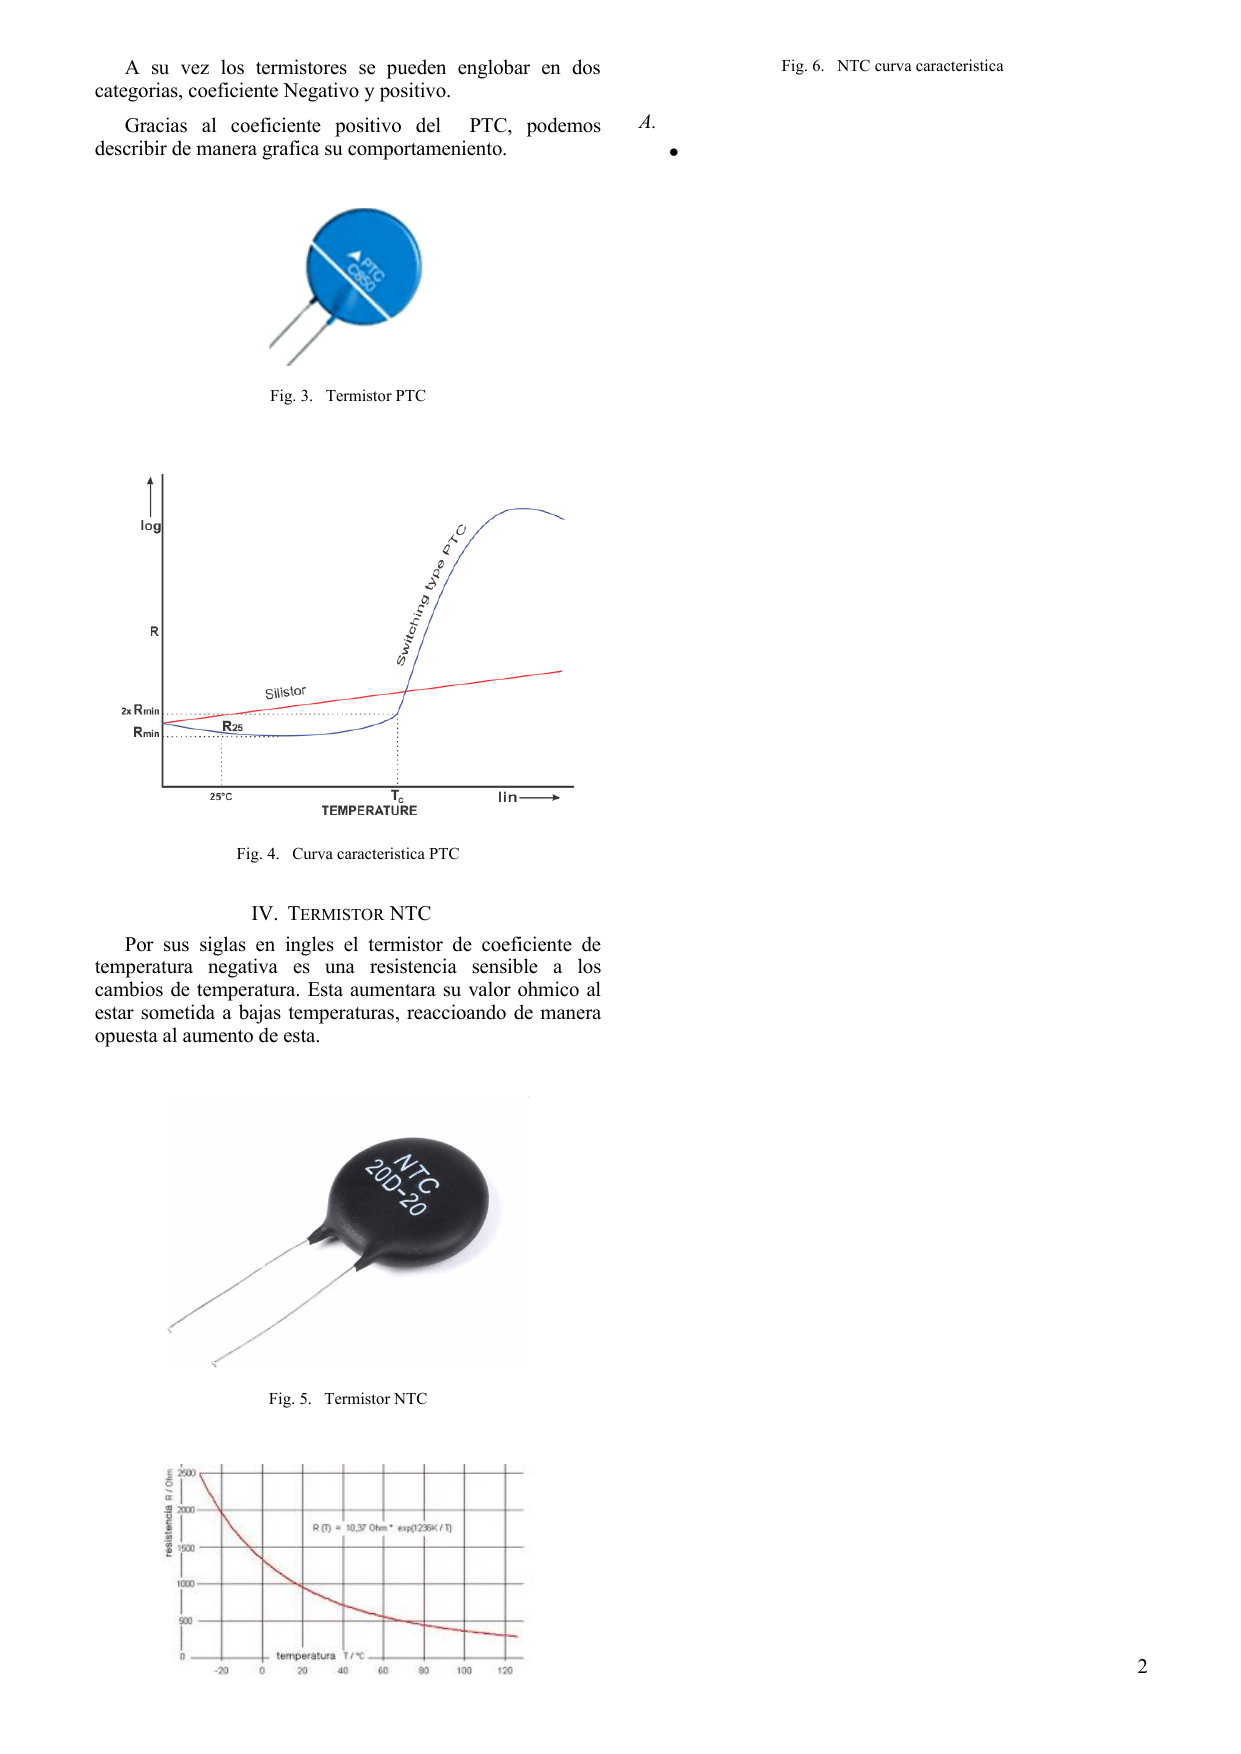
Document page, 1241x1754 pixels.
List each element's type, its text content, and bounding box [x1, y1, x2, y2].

list Curva caracteristica PTC [94, 483, 601, 863]
text Por sus siglas en ingles el termistor de coeficiente de temperatura negativa es una resistencia sensible a los cambios de temperatura. Esta aumentara su valor ohmico al estar sometida a bajas temperaturas, reaccioando de manera opuesta al aumento de esta. [94, 933, 601, 1047]
picture [166, 1095, 530, 1369]
text A su vez los termistores se pueden englobar en dos categorias, coeficiente Negativo y positivo. [94, 56, 601, 102]
list NTC curva caracteristica [639, 56, 1146, 75]
picture [269, 208, 427, 366]
list Termistor NTC [94, 1103, 601, 1408]
picture [162, 1464, 534, 1677]
subtitle Termistor NTC [94, 900, 601, 924]
picture [121, 474, 575, 815]
text Gracias al coeficiente positivo del PTC, podemos describir de manera grafica su comportameniento. [94, 114, 601, 160]
list Termistor PTC [94, 216, 601, 405]
